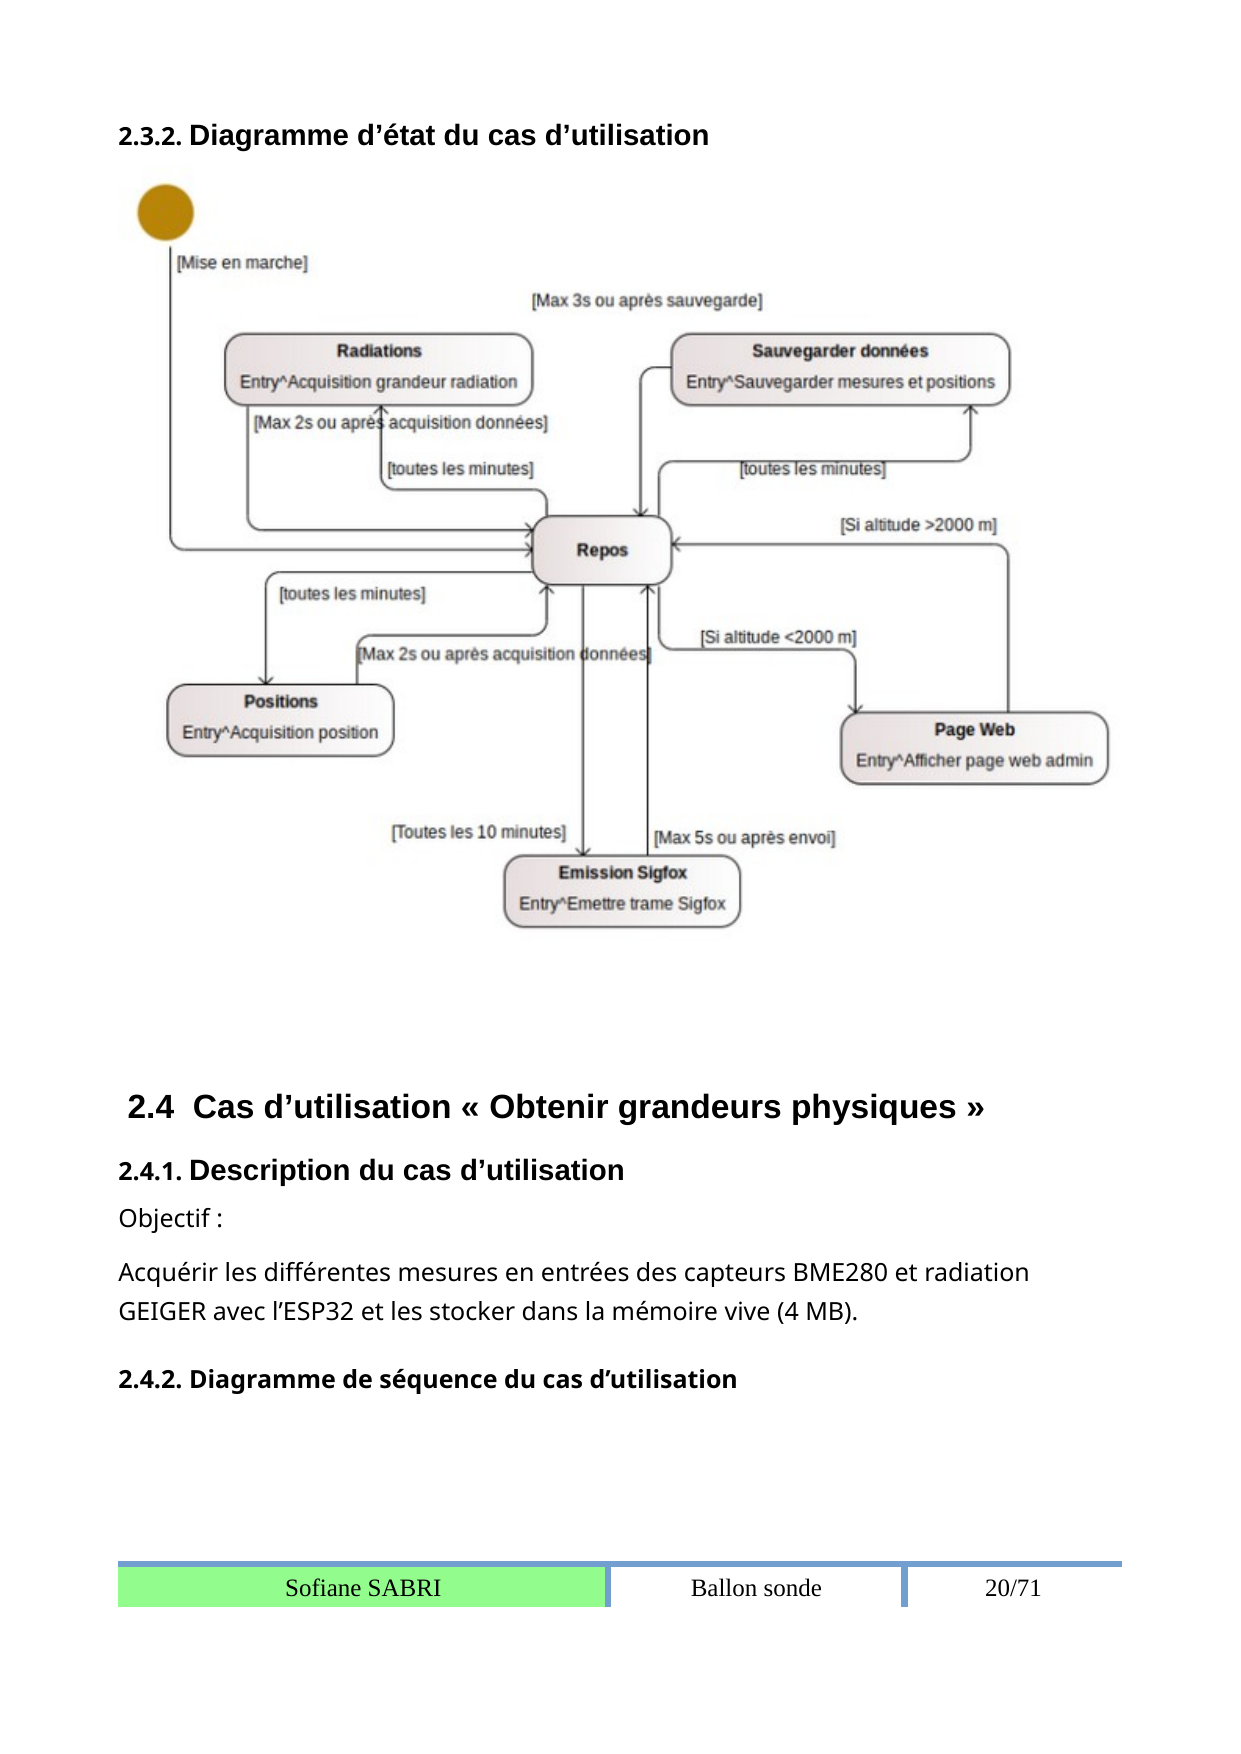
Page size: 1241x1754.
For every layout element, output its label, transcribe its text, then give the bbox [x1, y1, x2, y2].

subtitle Description du cas d’utilisation [118, 1153, 1122, 1188]
subtitle Diagramme d’état du cas d’utilisation [118, 118, 1122, 153]
text Objectif : [118, 1200, 1122, 1234]
text Acquérir les différentes mesures en entrées des capteurs BME280 et radiation GEIGER avec l’ESP32 et les stocker dans la mémoire vive (4 MB). [118, 1254, 1122, 1327]
picture [118, 165, 1123, 942]
subtitle Cas d’utilisation « Obtenir grandeurs physiques » [118, 1087, 1122, 1126]
subtitle Diagramme de séquence du cas d’utilisation [118, 1362, 1122, 1396]
